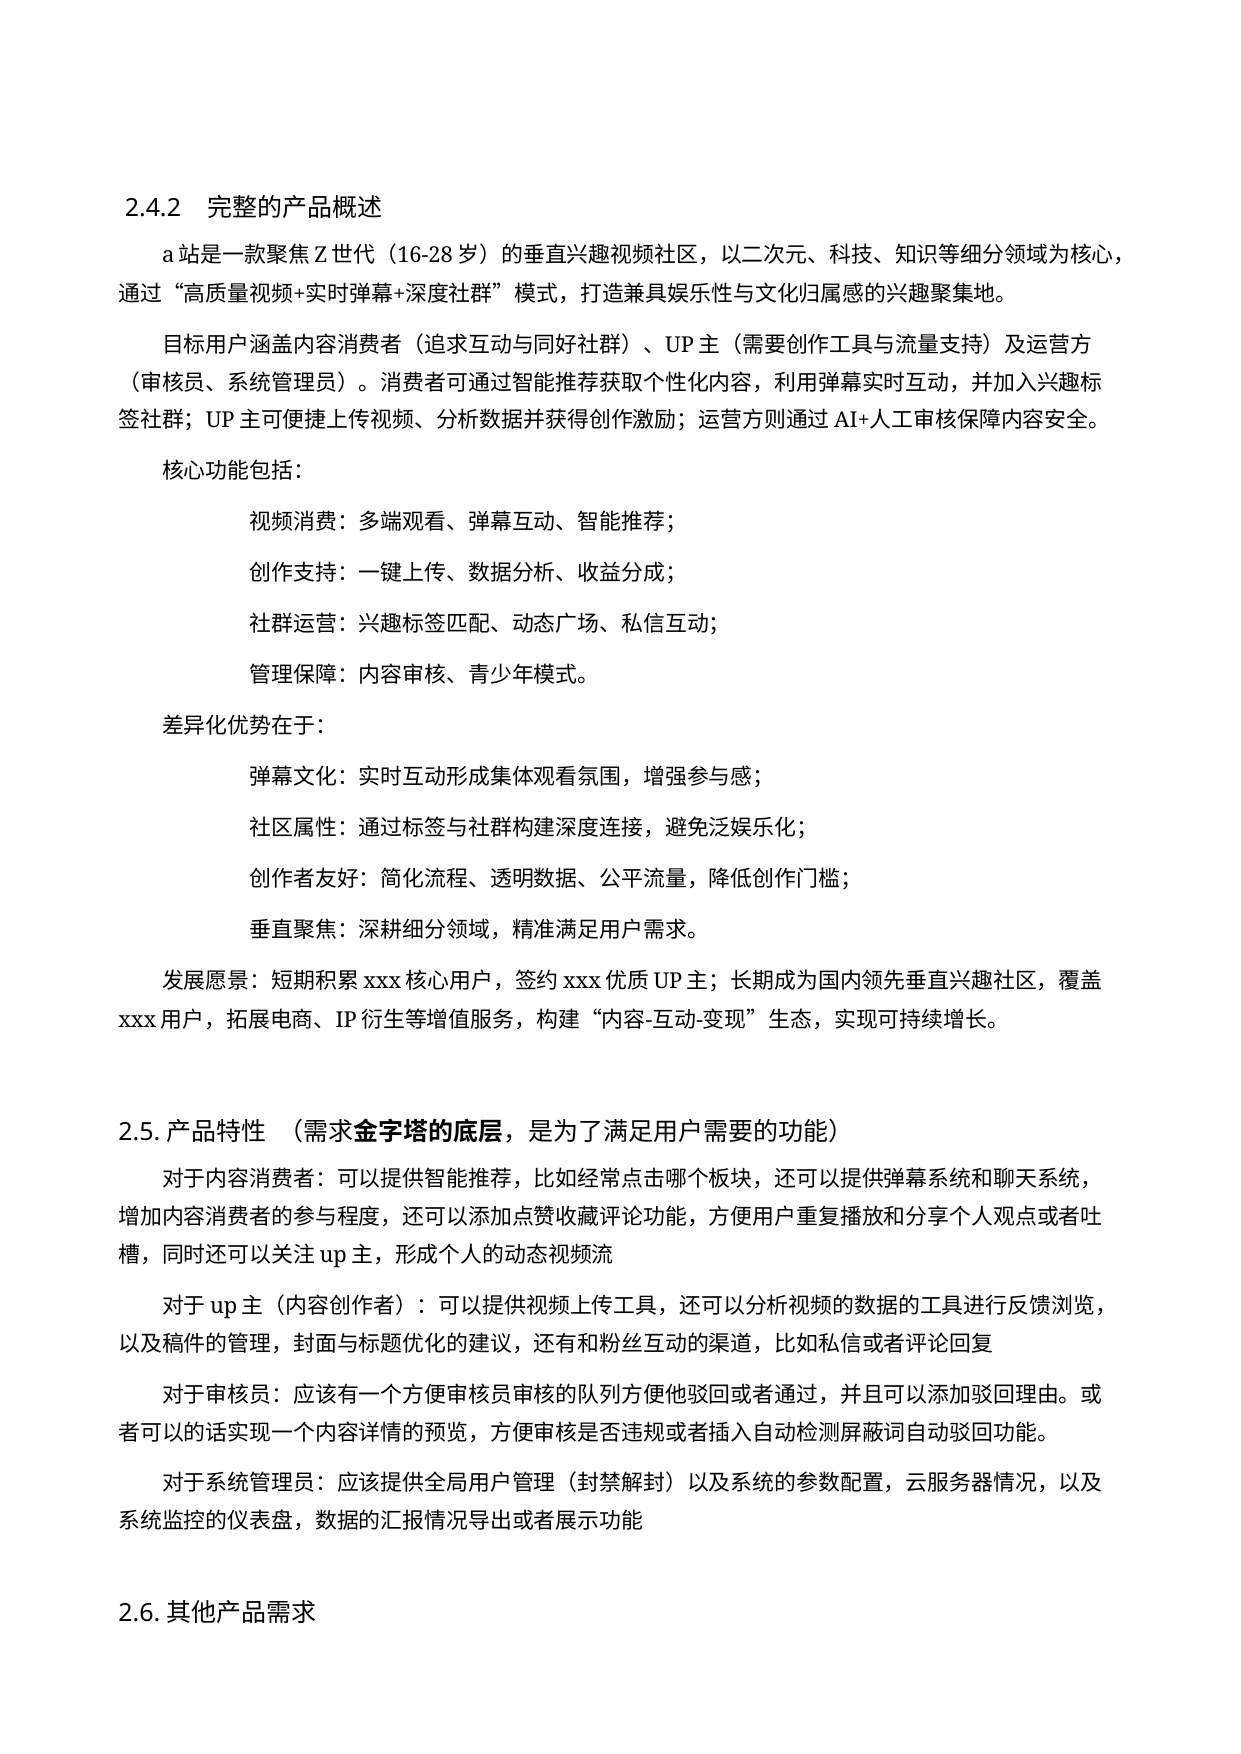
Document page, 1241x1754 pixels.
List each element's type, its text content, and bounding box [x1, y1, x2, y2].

text 社区属性：通过标签与社群构建深度连接，避免泛娱乐化； [118, 810, 1122, 842]
subtitle 产品特性 （需求金字塔的底层，是为了满足用户需要的功能） [118, 1111, 1122, 1147]
text 目标用户涵盖内容消费者（追求互动与同好社群）、UP主（需要创作工具与流量支持）及运营方（审核员、系统管理员）。消费者可通过智能推荐获取个性化内容，利用弹幕实时互动，并加入兴趣标签社群；UP主可便捷上传视频、分析数据并获得创作激励；运营方则通过AI+人工审核保障内容安全。 [118, 327, 1122, 434]
text a站是一款聚焦Z世代（16-28岁）的垂直兴趣视频社区，以二次元、科技、知识等细分领域为核心，通过“高质量视频+实时弹幕+深度社群”模式，打造兼具娱乐性与文化归属感的兴趣聚集地。 [118, 237, 1122, 307]
text 对于up主（内容创作者）：可以提供视频上传工具，还可以分析视频的数据的工具进行反馈浏览，以及稿件的管理，封面与标题优化的建议，还有和粉丝互动的渠道，比如私信或者评论回复 [118, 1288, 1122, 1357]
text 对于内容消费者：可以提供智能推荐，比如经常点击哪个板块，还可以提供弹幕系统和聊天系统，增加内容消费者的参与程度，还可以添加点赞收藏评论功能，方便用户重复播放和分享个人观点或者吐槽，同时还可以关注up主，形成个人的动态视频流 [118, 1161, 1122, 1268]
text 创作者友好：简化流程、透明数据、公平流量，降低创作门槛； [118, 861, 1122, 893]
text 核心功能包括： [118, 453, 1122, 485]
text 创作支持：一键上传、数据分析、收益分成； [118, 555, 1122, 587]
text 视频消费：多端观看、弹幕互动、智能推荐； [118, 504, 1122, 536]
text 发展愿景：短期积累xxx核心用户，签约xxx优质UP主；长期成为国内领先垂直兴趣社区，覆盖xxx用户，拓展电商、IP衍生等增值服务，构建“内容-互动-变现”生态，实现可持续增长。 [118, 963, 1122, 1033]
text 管理保障：内容审核、青少年模式。 [118, 657, 1122, 689]
text 差异化优势在于： [118, 708, 1122, 740]
text 对于审核员：应该有一个方便审核员审核的队列方便他驳回或者通过，并且可以添加驳回理由。或者可以的话实现一个内容详情的预览，方便审核是否违规或者插入自动检测屏蔽词自动驳回功能。 [118, 1377, 1122, 1446]
subtitle 其他产品需求 [118, 1593, 1122, 1629]
text 对于系统管理员：应该提供全局用户管理（封禁解封）以及系统的参数配置，云服务器情况，以及系统监控的仪表盘，数据的汇报情况导出或者展示功能 [118, 1465, 1122, 1535]
text 弹幕文化：实时互动形成集体观看氛围，增强参与感； [118, 759, 1122, 791]
subtitle 完整的产品概述 [118, 188, 1122, 224]
text 社群运营：兴趣标签匹配、动态广场、私信互动； [118, 606, 1122, 638]
text 垂直聚焦：深耕细分领域，精准满足用户需求。 [118, 912, 1122, 944]
